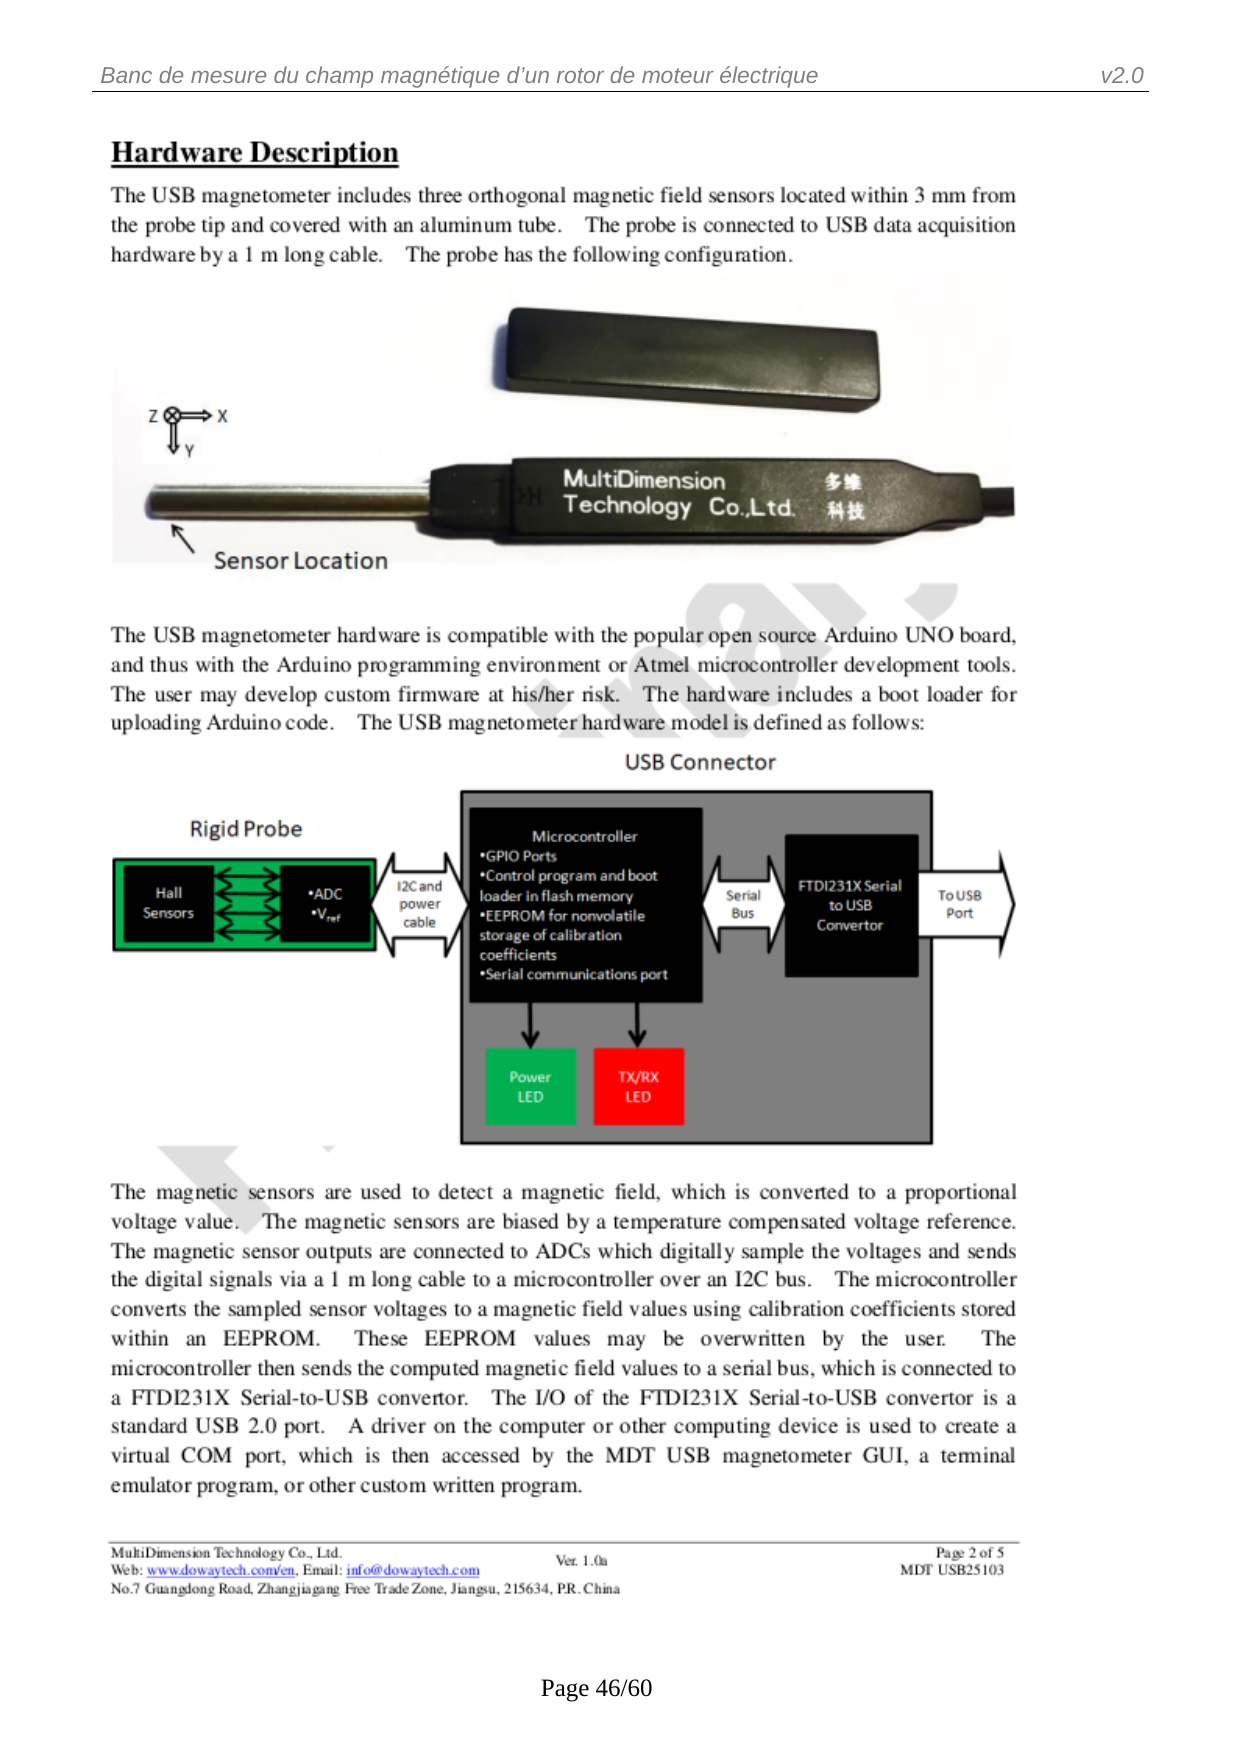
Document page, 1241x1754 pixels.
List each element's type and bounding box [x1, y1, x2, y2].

picture [94, 120, 1044, 1611]
